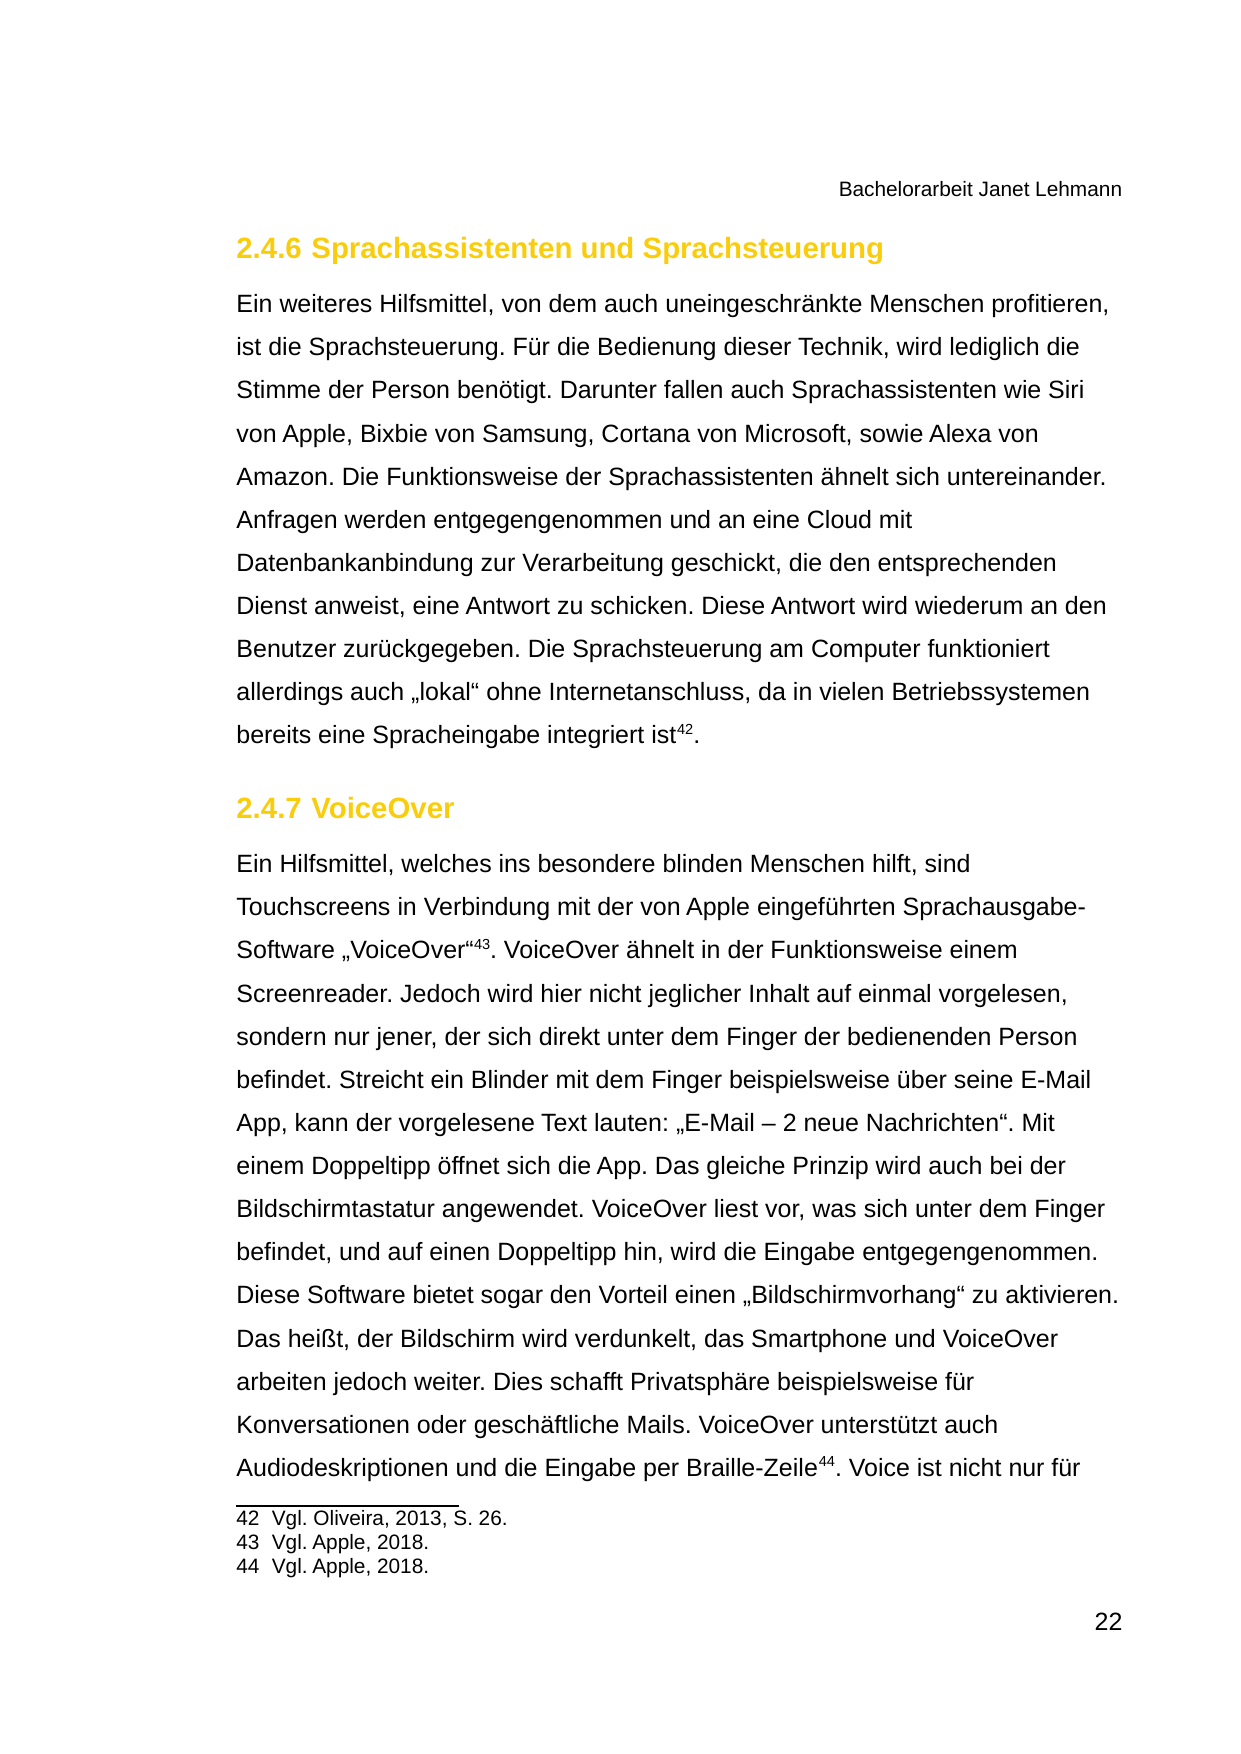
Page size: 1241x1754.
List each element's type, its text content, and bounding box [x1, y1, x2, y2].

text Vgl. Apple, 2018. [236, 1530, 1122, 1554]
text Ein Hilfsmittel, welches ins besondere blinden Menschen hilft, sind Touchscreens in Verbindung mit der von Apple eingeführten Sprachausgabe-Software „VoiceOver“. VoiceOver ähnelt in der Funktionsweise einem Screenreader. Jedoch wird hier nicht jeglicher Inhalt auf einmal vorgelesen, sondern nur jener, der sich direkt unter dem Finger der bedienenden Person befindet. Streicht ein Blinder mit dem Finger beispielsweise über seine E-Mail App, kann der vorgelesene Text lauten: „E-Mail – 2 neue Nachrichten“. Mit einem Doppeltipp öffnet sich die App. Das gleiche Prinzip wird auch bei der Bildschirmtastatur angewendet. VoiceOver liest vor, was sich unter dem Finger befindet, und auf einen Doppeltipp hin, wird die Eingabe entgegengenommen. Diese Software bietet sogar den Vorteil einen „Bildschirmvorhang“ zu aktivieren. Das heißt, der Bildschirm wird verdunkelt, das Smartphone und VoiceOver arbeiten jedoch weiter. Dies schafft Privatsphäre beispielsweise für Konversationen oder geschäftliche Mails. VoiceOver unterstützt auch Audiodeskriptionen und die Eingabe per Braille-Zeile. Voice ist nicht nur für [236, 849, 1122, 1482]
text Vgl. Oliveira, 2013, S. 26. [236, 1506, 1122, 1530]
text Ein weiteres Hilfsmittel, von dem auch uneingeschränkte Menschen profitieren, ist die Sprachsteuerung. Für die Bedienung dieser Technik, wird lediglich die Stimme der Person benötigt. Darunter fallen auch Sprachassistenten wie Siri von Apple, Bixbie von Samsung, Cortana von Microsoft, sowie Alexa von Amazon. Die Funktionsweise der Sprachassistenten ähnelt sich untereinander. Anfragen werden entgegengenommen und an eine Cloud mit Datenbankanbindung zur Verarbeitung geschickt, die den entsprechenden Dienst anweist, eine Antwort zu schicken. Diese Antwort wird wiederum an den Benutzer zurückgegeben. Die Sprachsteuerung am Computer funktioniert allerdings auch „lokal“ ohne Internetanschluss, da in vielen Betriebssystemen bereits eine Spracheingabe integriert ist. [236, 289, 1122, 749]
subtitle VoiceOver [236, 791, 1122, 824]
text Vgl. Apple, 2018. [236, 1554, 1122, 1578]
subtitle Sprachassistenten und Sprachsteuerung [236, 231, 1122, 264]
